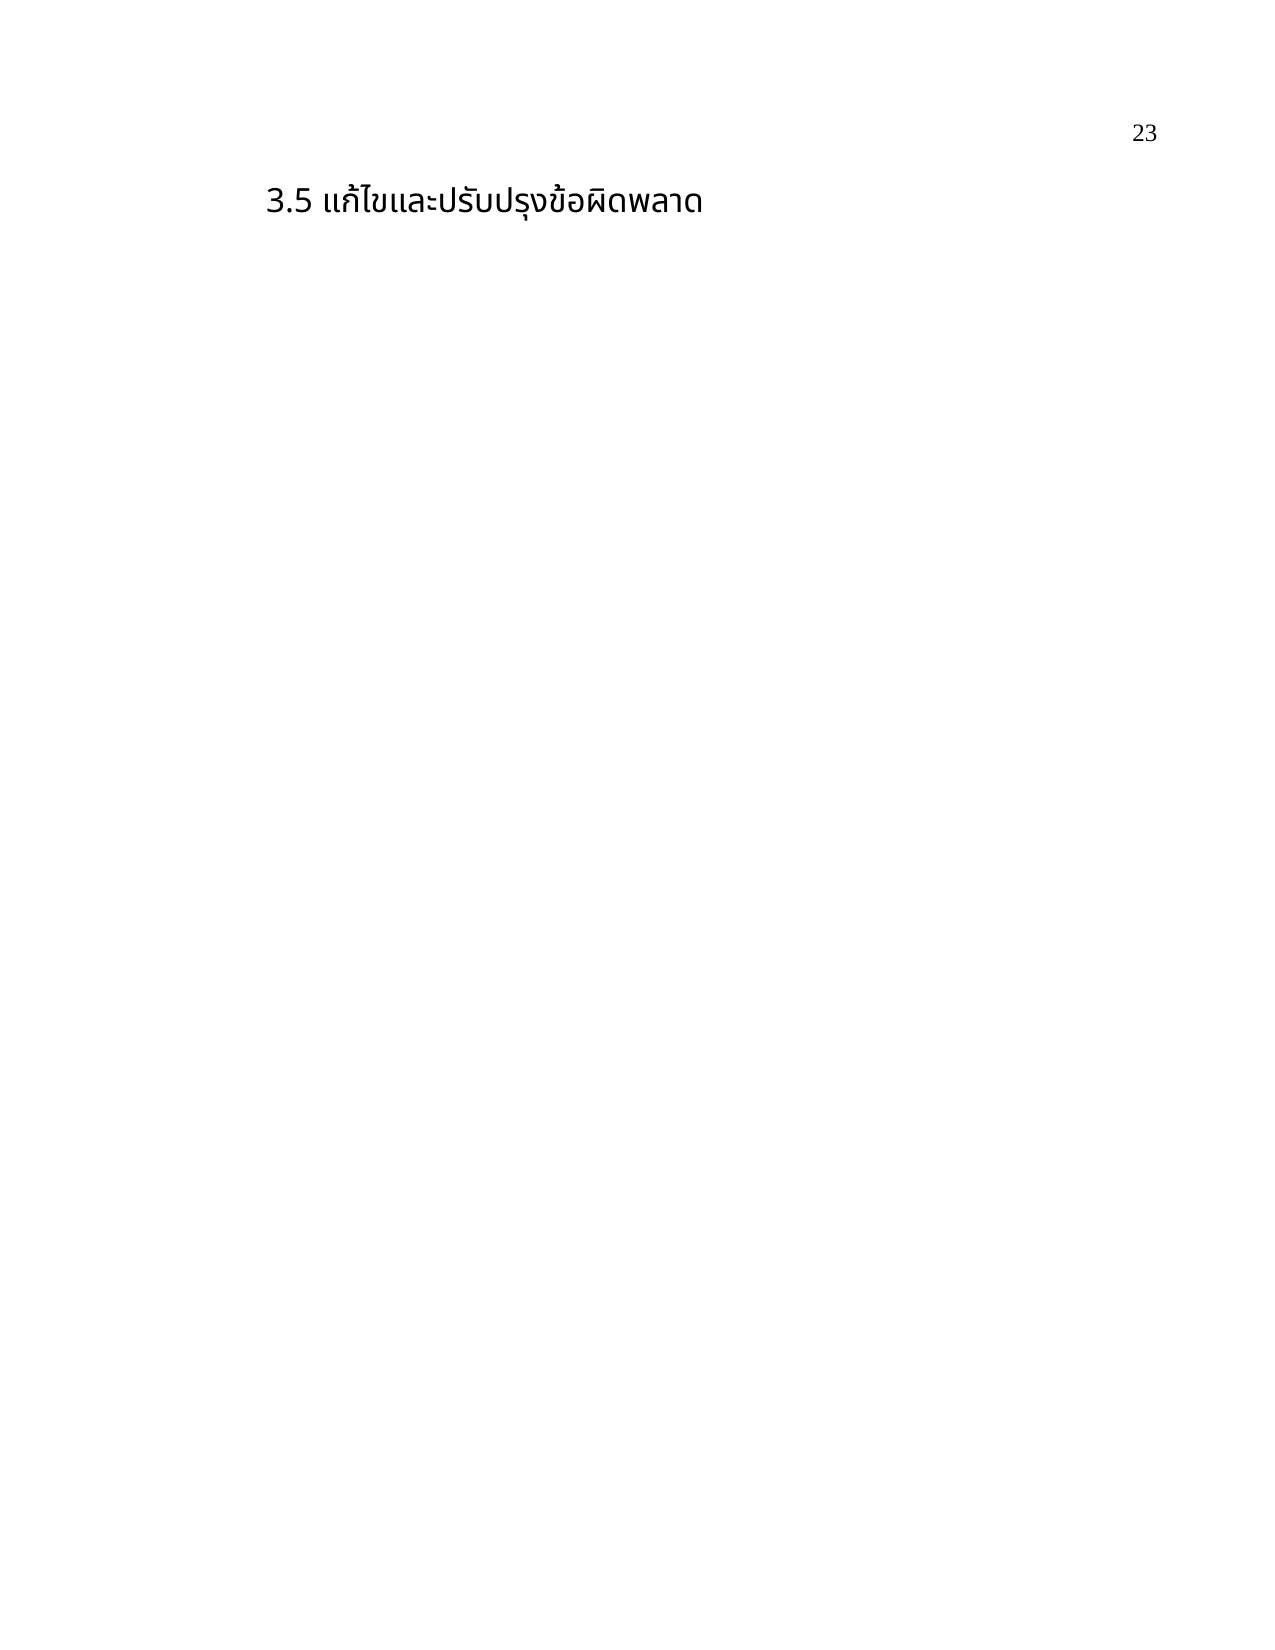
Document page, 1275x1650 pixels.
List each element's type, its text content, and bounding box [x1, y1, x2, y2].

text 3.5 แก้ไขและปรับปรุงข้อผิดพลาด [118, 176, 1157, 227]
